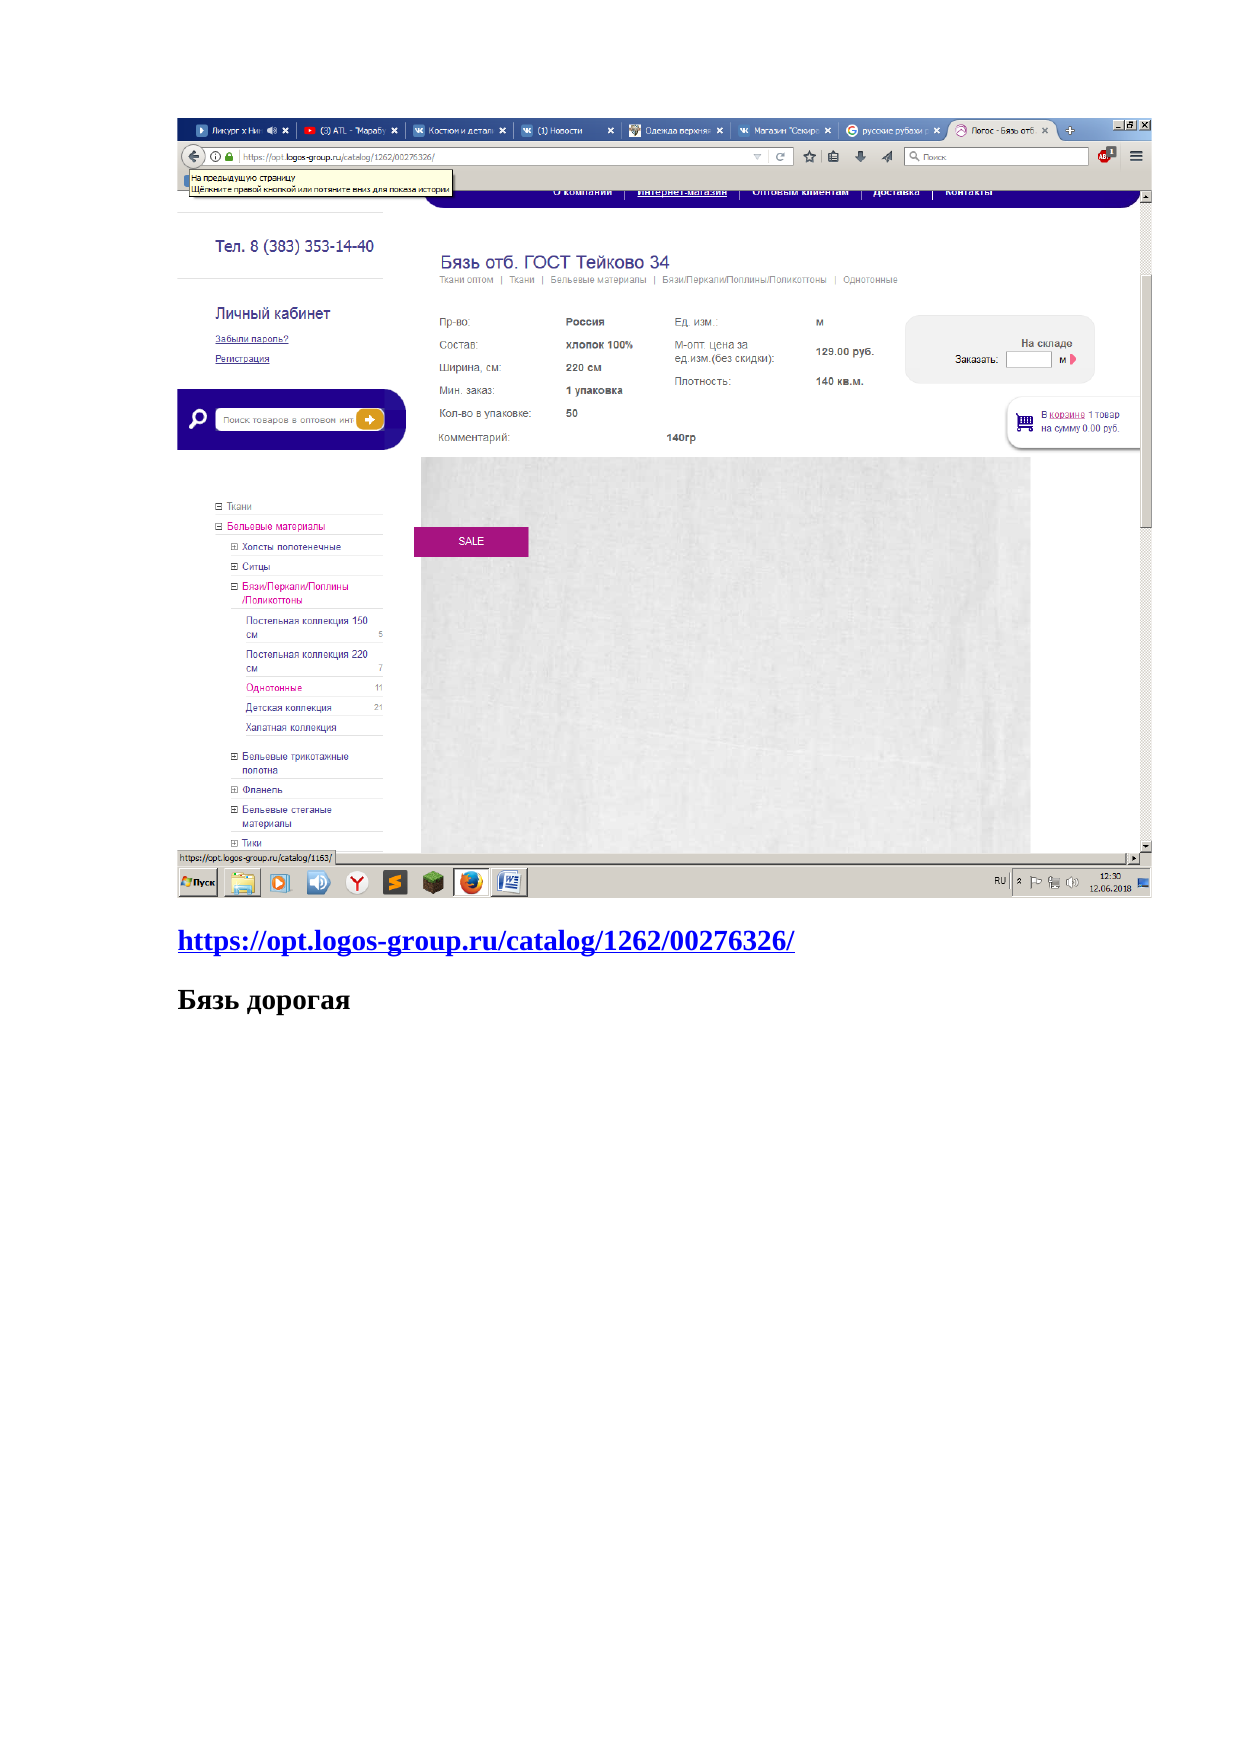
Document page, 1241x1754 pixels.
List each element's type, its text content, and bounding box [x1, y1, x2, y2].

text Бязь дорогая [177, 982, 1152, 1016]
text https://opt.logos-group.ru/catalog/1262/00276326/ [177, 923, 1152, 956]
picture [177, 118, 1152, 898]
